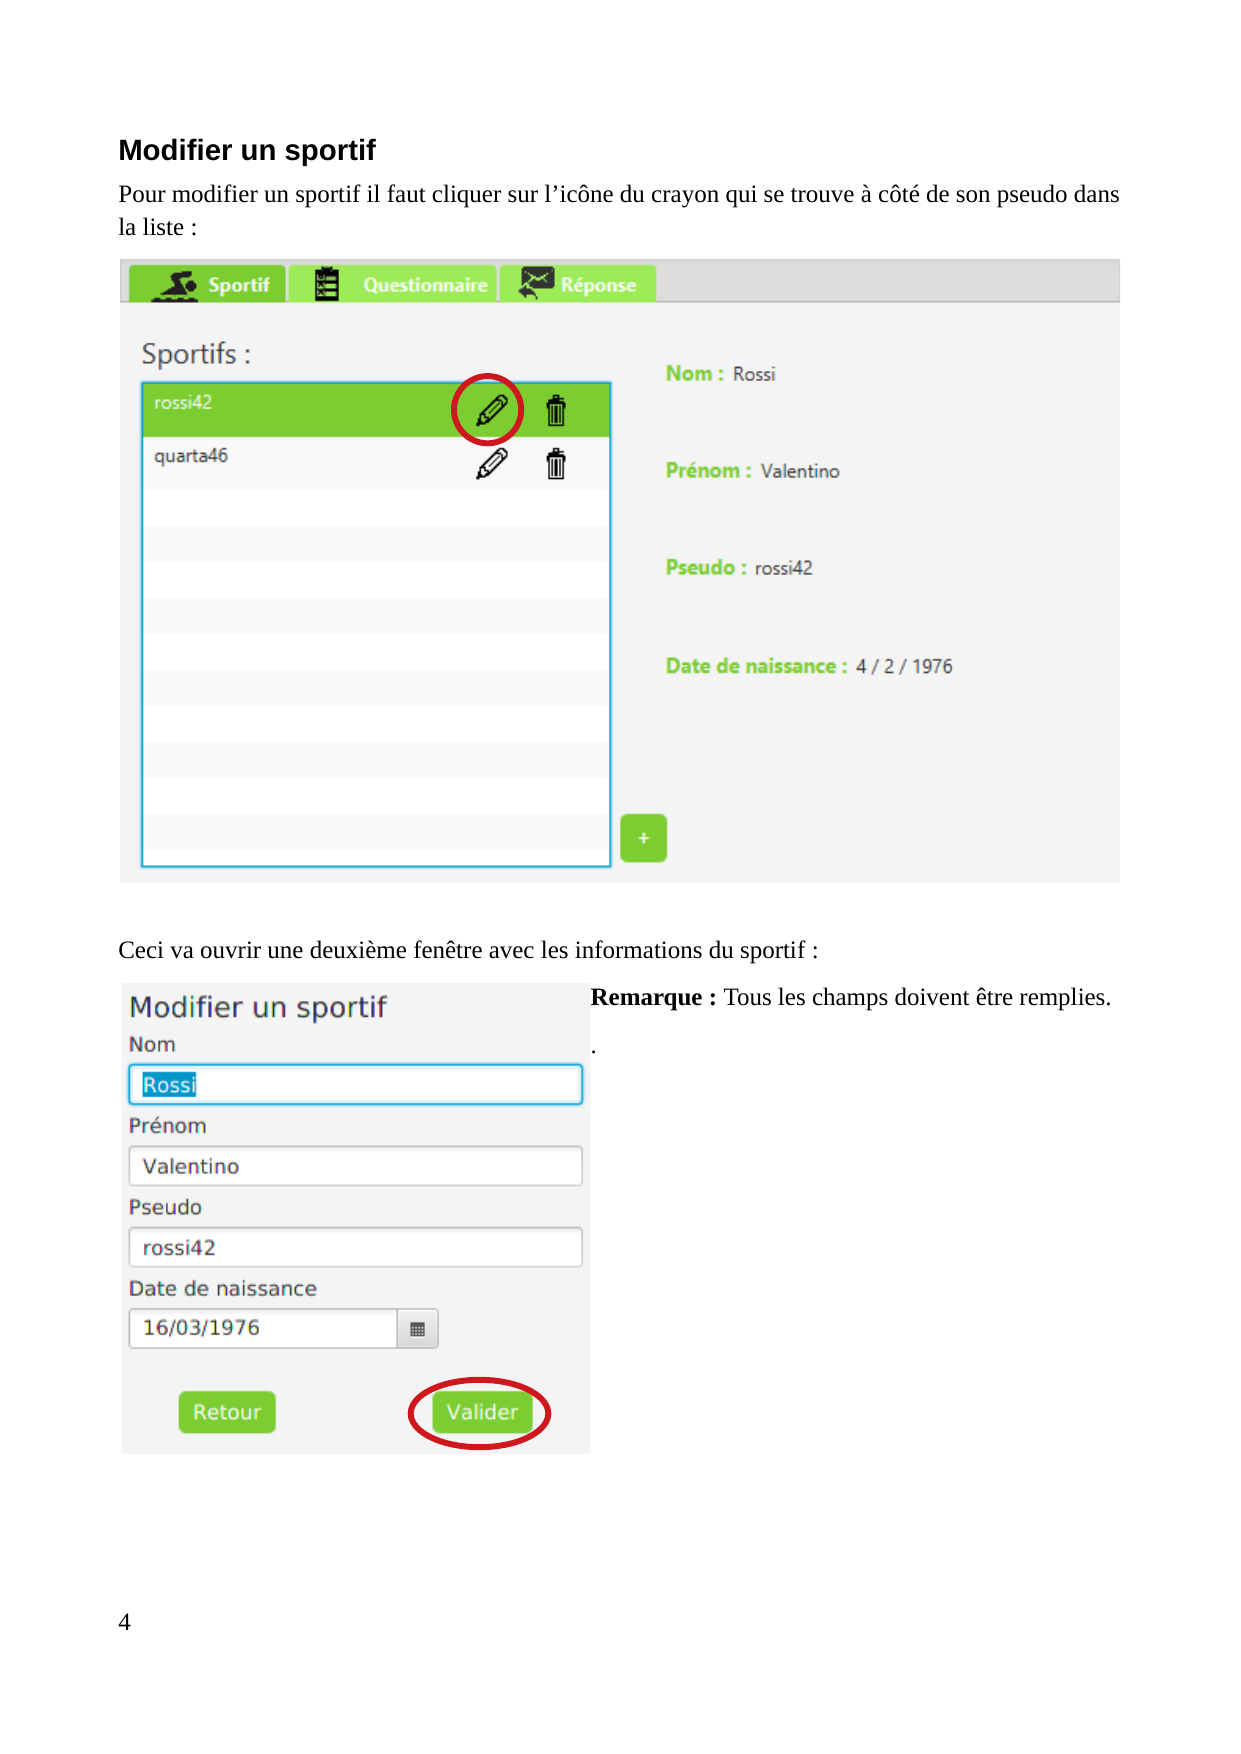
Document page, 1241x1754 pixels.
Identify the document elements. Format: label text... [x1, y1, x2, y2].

picture [120, 259, 1121, 883]
text Remarque : Tous les champs doivent être remplies. [118, 982, 1122, 1011]
text Pour modifier un sportif il faut cliquer sur l’icône du crayon qui se trouve à côté de son pseudo dans la liste : [118, 179, 1122, 241]
text Ceci va ouvrir une deuxième fenêtre avec les informations du sportif : [118, 935, 1122, 964]
text . [591, 1030, 1122, 1059]
subtitle Modifier un sportif [118, 133, 1122, 166]
picture [121, 983, 591, 1454]
